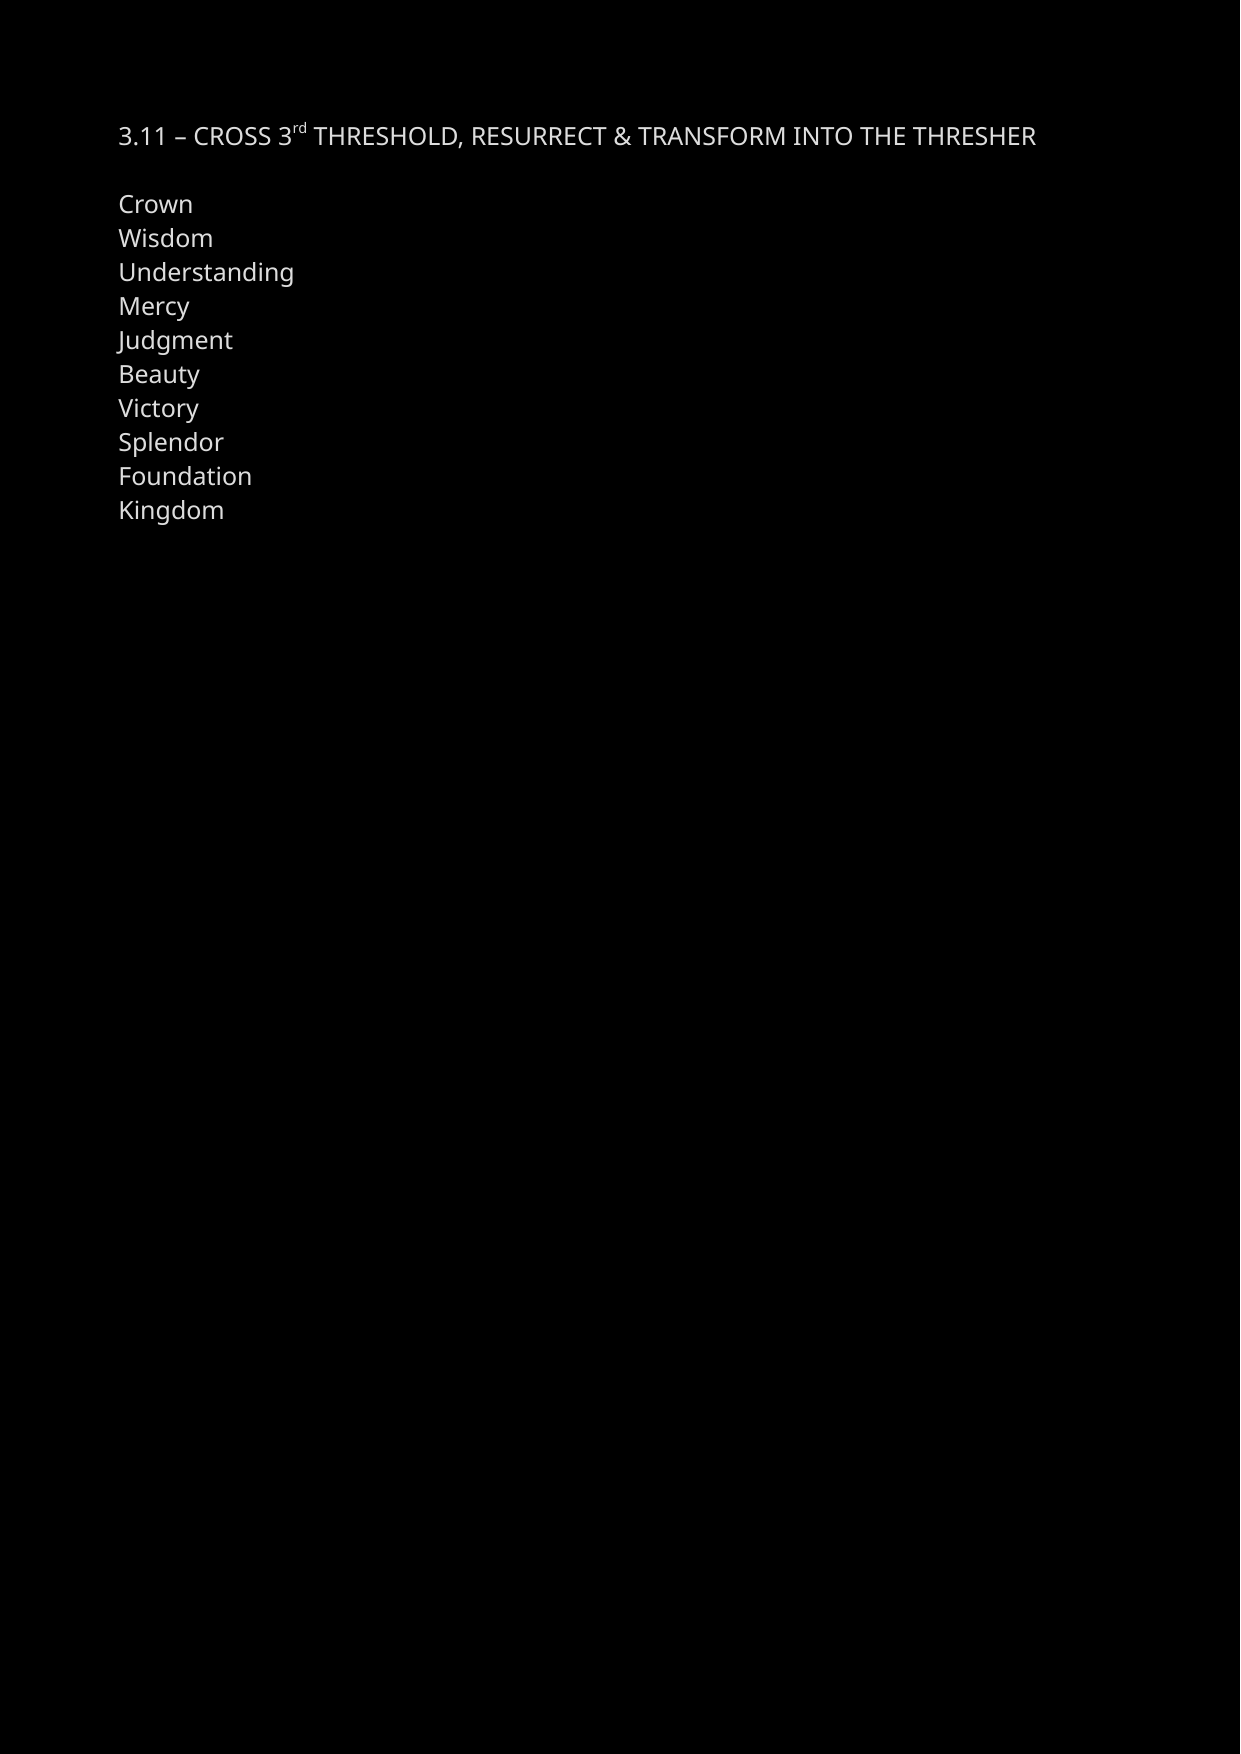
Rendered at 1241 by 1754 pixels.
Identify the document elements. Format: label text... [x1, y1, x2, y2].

text Understanding [118, 254, 1122, 288]
text Crown [118, 186, 1122, 220]
text Victory [118, 391, 1122, 425]
text Wisdom [118, 220, 1122, 254]
text Kingdom [118, 493, 1122, 527]
text Splendor [118, 425, 1122, 459]
text Foundation [118, 459, 1122, 493]
text Mercy [118, 288, 1122, 322]
text Beauty [118, 357, 1122, 391]
text 3.11 – CROSS 3rd THRESHOLD, RESURRECT & TRANSFORM INTO THE THRESHER [118, 118, 1122, 152]
text Judgment [118, 322, 1122, 357]
